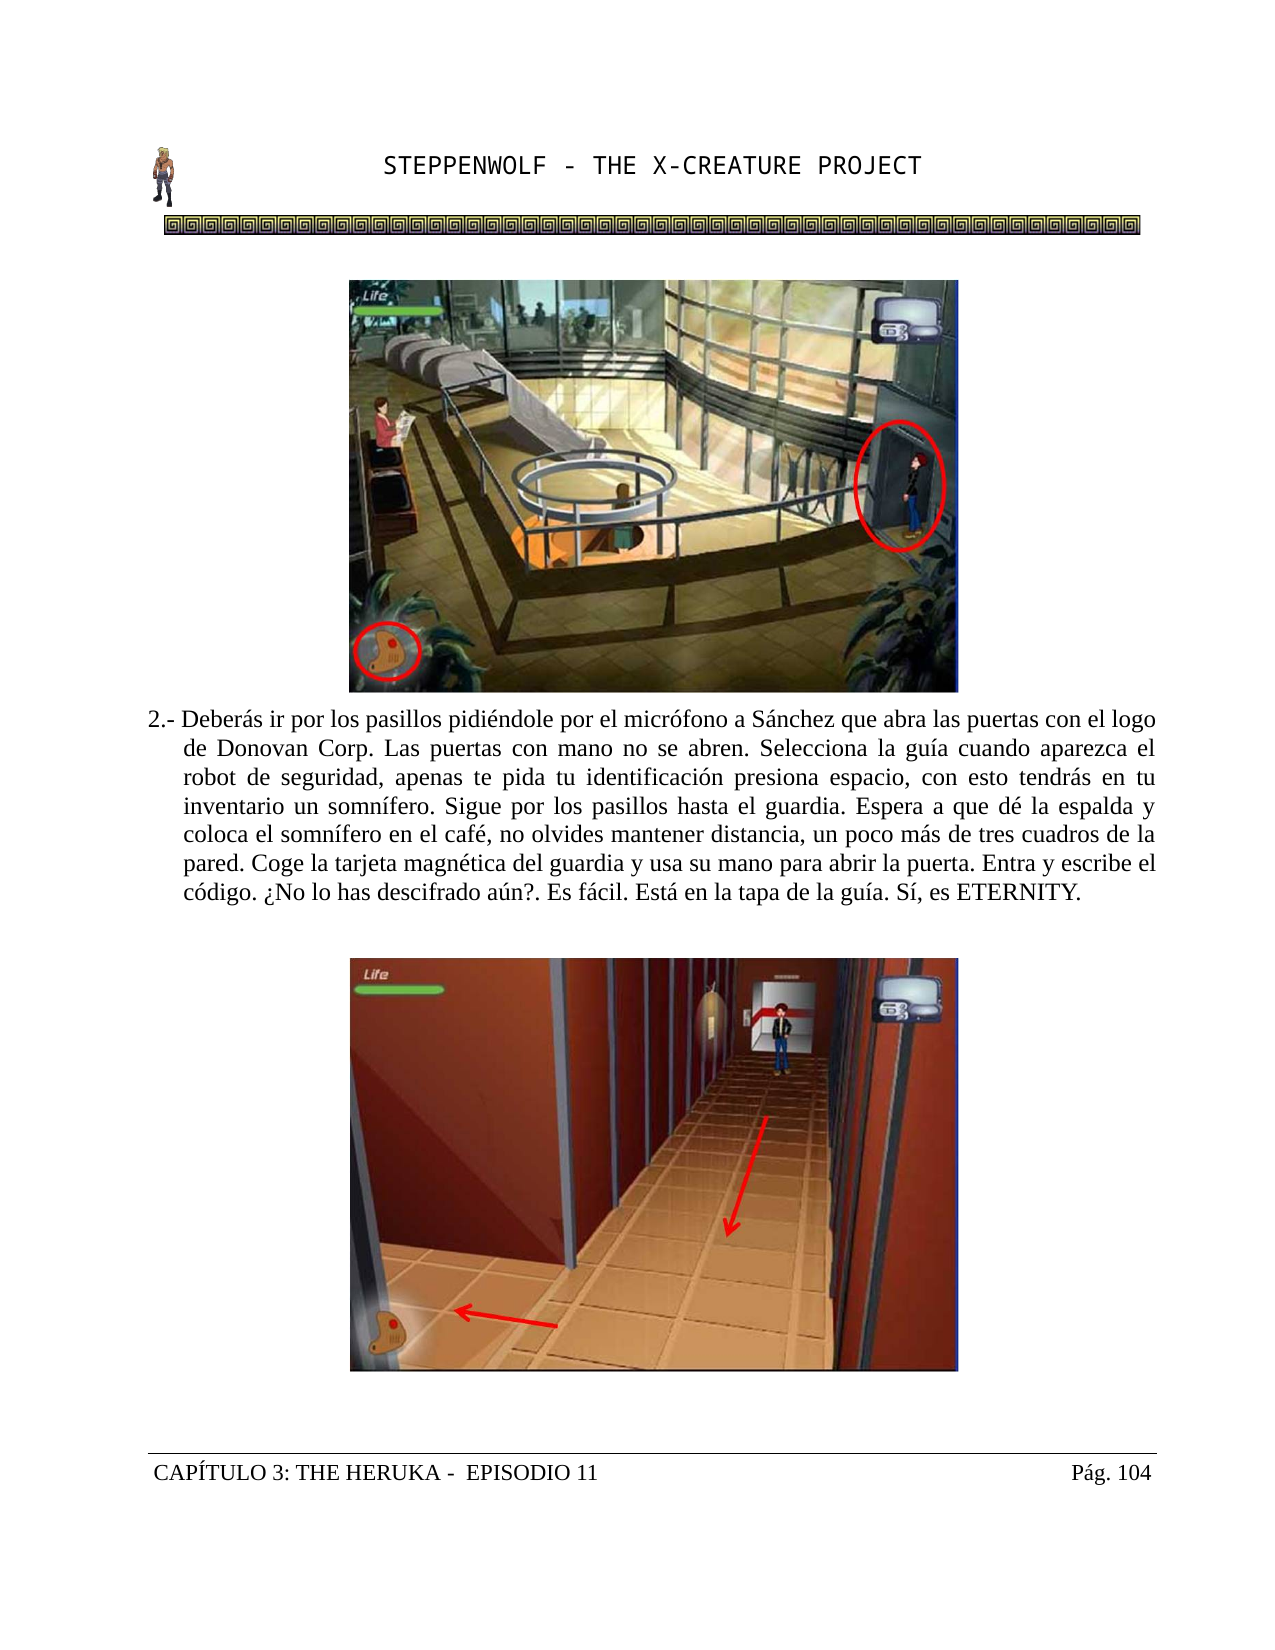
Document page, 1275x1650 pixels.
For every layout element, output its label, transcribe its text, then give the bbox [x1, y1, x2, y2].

picture [164, 215, 1141, 235]
text 2.- Deberás ir por los pasillos pidiéndole por el micrófono a Sánchez que abra las puertas con el logo de Donovan Corp. Las puertas con mano no se abren. Selecciona la guía cuando aparezca el robot de seguridad, apenas te pida tu identificación presiona espacio, con esto tendrás en tu inventario un somnífero. Sigue por los pasillos hasta el guardia. Espera a que dé la espalda y coloca el somnífero en el café, no olvides mantener distancia, un poco más de tres cuadros de la pared. Coge la tarjeta magnética del guardia y usa su mano para abrir la puerta. Entra y escribe el código. ¿No lo has descifrado aún?. Es fácil. Está en la tapa de la guía. Sí, es ETERNITY. [148, 704, 1157, 906]
picture [147, 147, 181, 207]
picture [349, 958, 959, 1372]
picture [348, 279, 959, 693]
